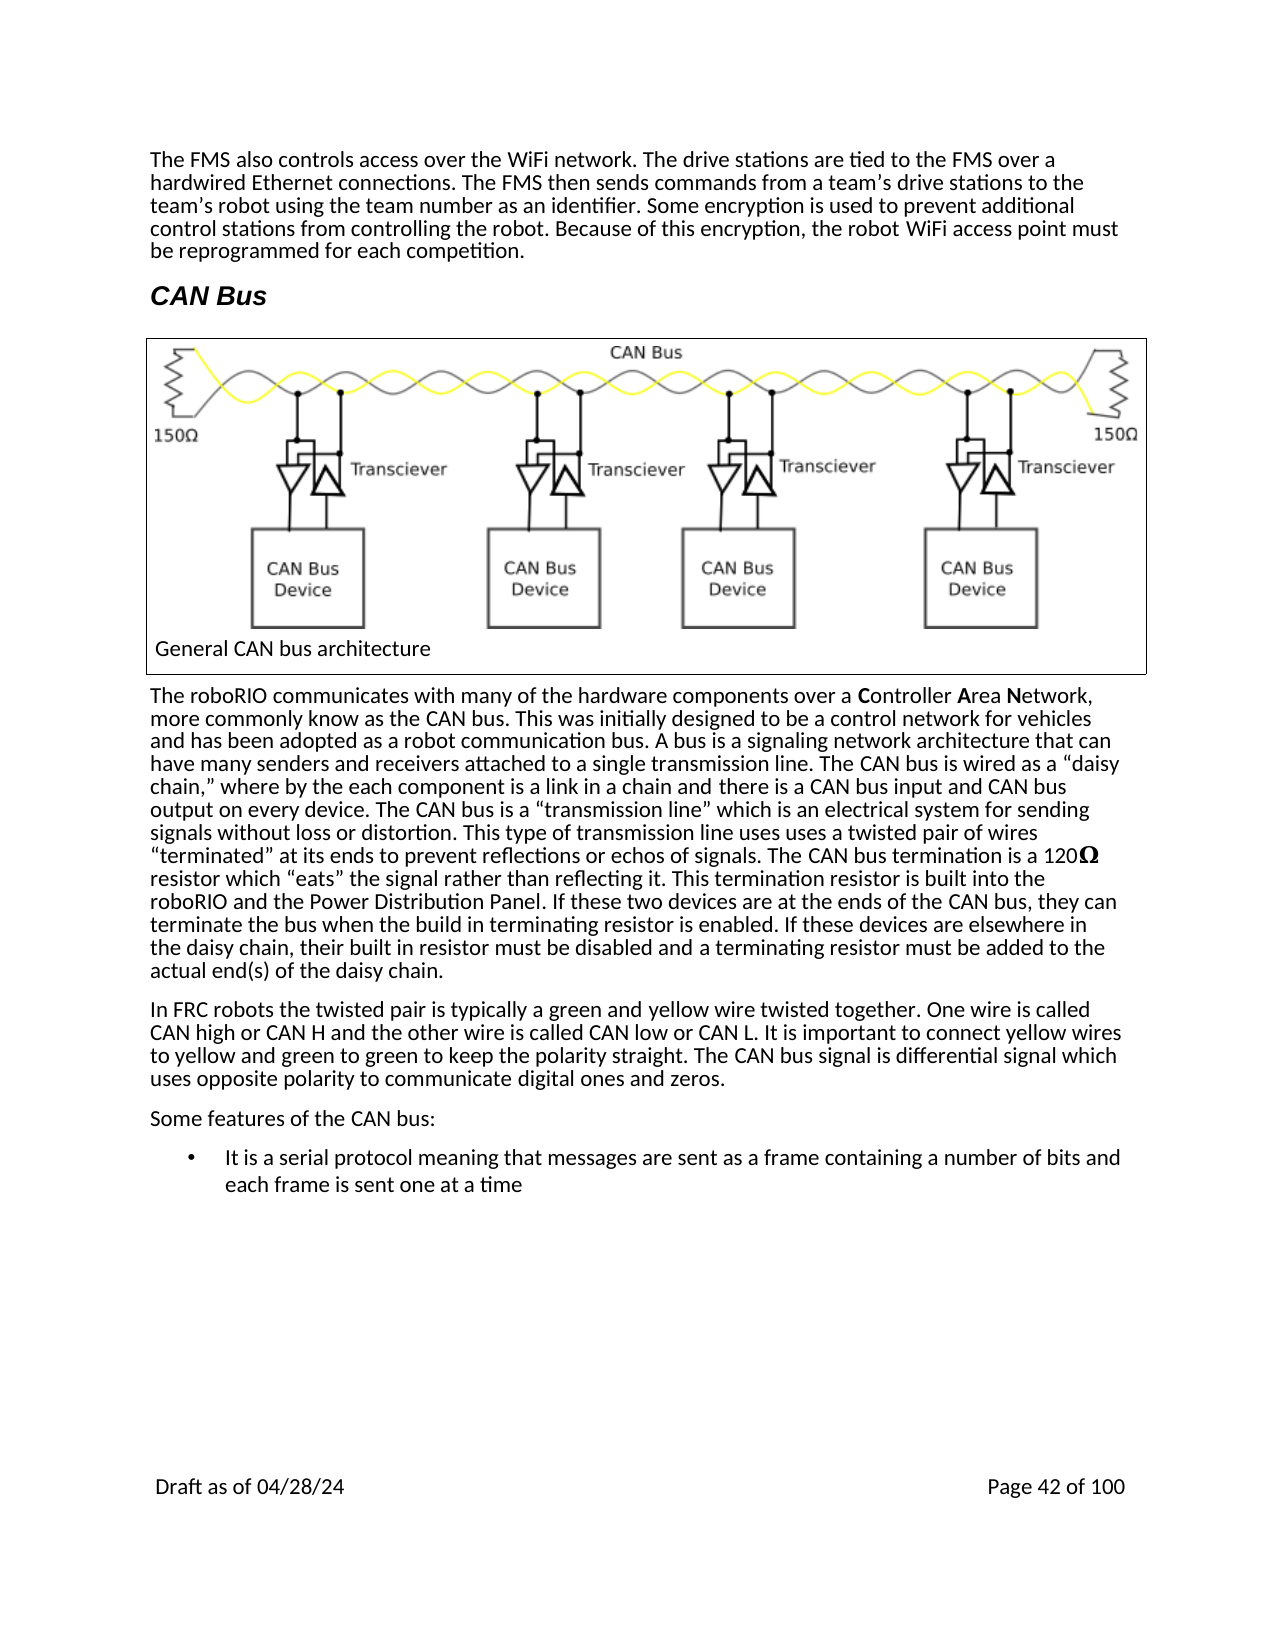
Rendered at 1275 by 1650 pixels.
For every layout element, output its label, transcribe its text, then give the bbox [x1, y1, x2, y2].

list It is a serial protocol meaning that messages are sent as a frame containing a number of bits and each frame is sent one at a time [187, 1148, 1125, 1198]
text [147, 339, 1146, 674]
text The roboRIO communicates with many of the hardware components over a Controller Area Network, more commonly know as the CAN bus. This was initially designed to be a control network for vehicles and has been adopted as a robot communication bus. A bus is a signaling network architecture that can have many senders and receivers attached to a single transmission line. The CAN bus is wired as a “daisy chain,” where by the each component is a link in a chain and there is a CAN bus input and CAN bus output on every device. The CAN bus is a “transmission line” which is an electrical system for sending signals without loss or distortion. This type of transmission line uses uses a twisted pair of wires “terminated” at its ends to prevent reflections or echos of signals. The CAN bus termination is a 120𝛀 resistor which “eats” the signal rather than reflecting it. This termination resistor is built into the roboRIO and the Power Distribution Panel. If these two devices are at the ends of the CAN bus, they can terminate the bus when the build in terminating resistor is enabled. If these devices are elsewhere in the daisy chain, their built in resistor must be disabled and a terminating resistor must be added to the actual end(s) of the daisy chain. [150, 675, 1125, 984]
subtitle CAN Bus [150, 281, 1125, 312]
picture [155, 346, 1138, 629]
text Some features of the CAN bus: [150, 1109, 1125, 1132]
text The FMS also controls access over the WiFi network. The drive stations are tied to the FMS over a hardwired Ethernet connections. The FMS then sends commands from a team’s drive stations to the team’s robot using the team number as an identifier. Some encryption is used to prevent additional control stations from controlling the robot. Because of this encryption, the robot WiFi access point must be reprogrammed for each competition. [150, 150, 1125, 264]
text In FRC robots the twisted pair is typically a green and yellow wire twisted together. One wire is called CAN high or CAN H and the other wire is called CAN low or CAN L. It is important to connect yellow wires to yellow and green to green to keep the polarity straight. The CAN bus signal is differential signal which uses opposite polarity to communicate digital ones and zeros. [150, 1001, 1125, 1092]
text General CAN bus architecture [155, 629, 1137, 663]
